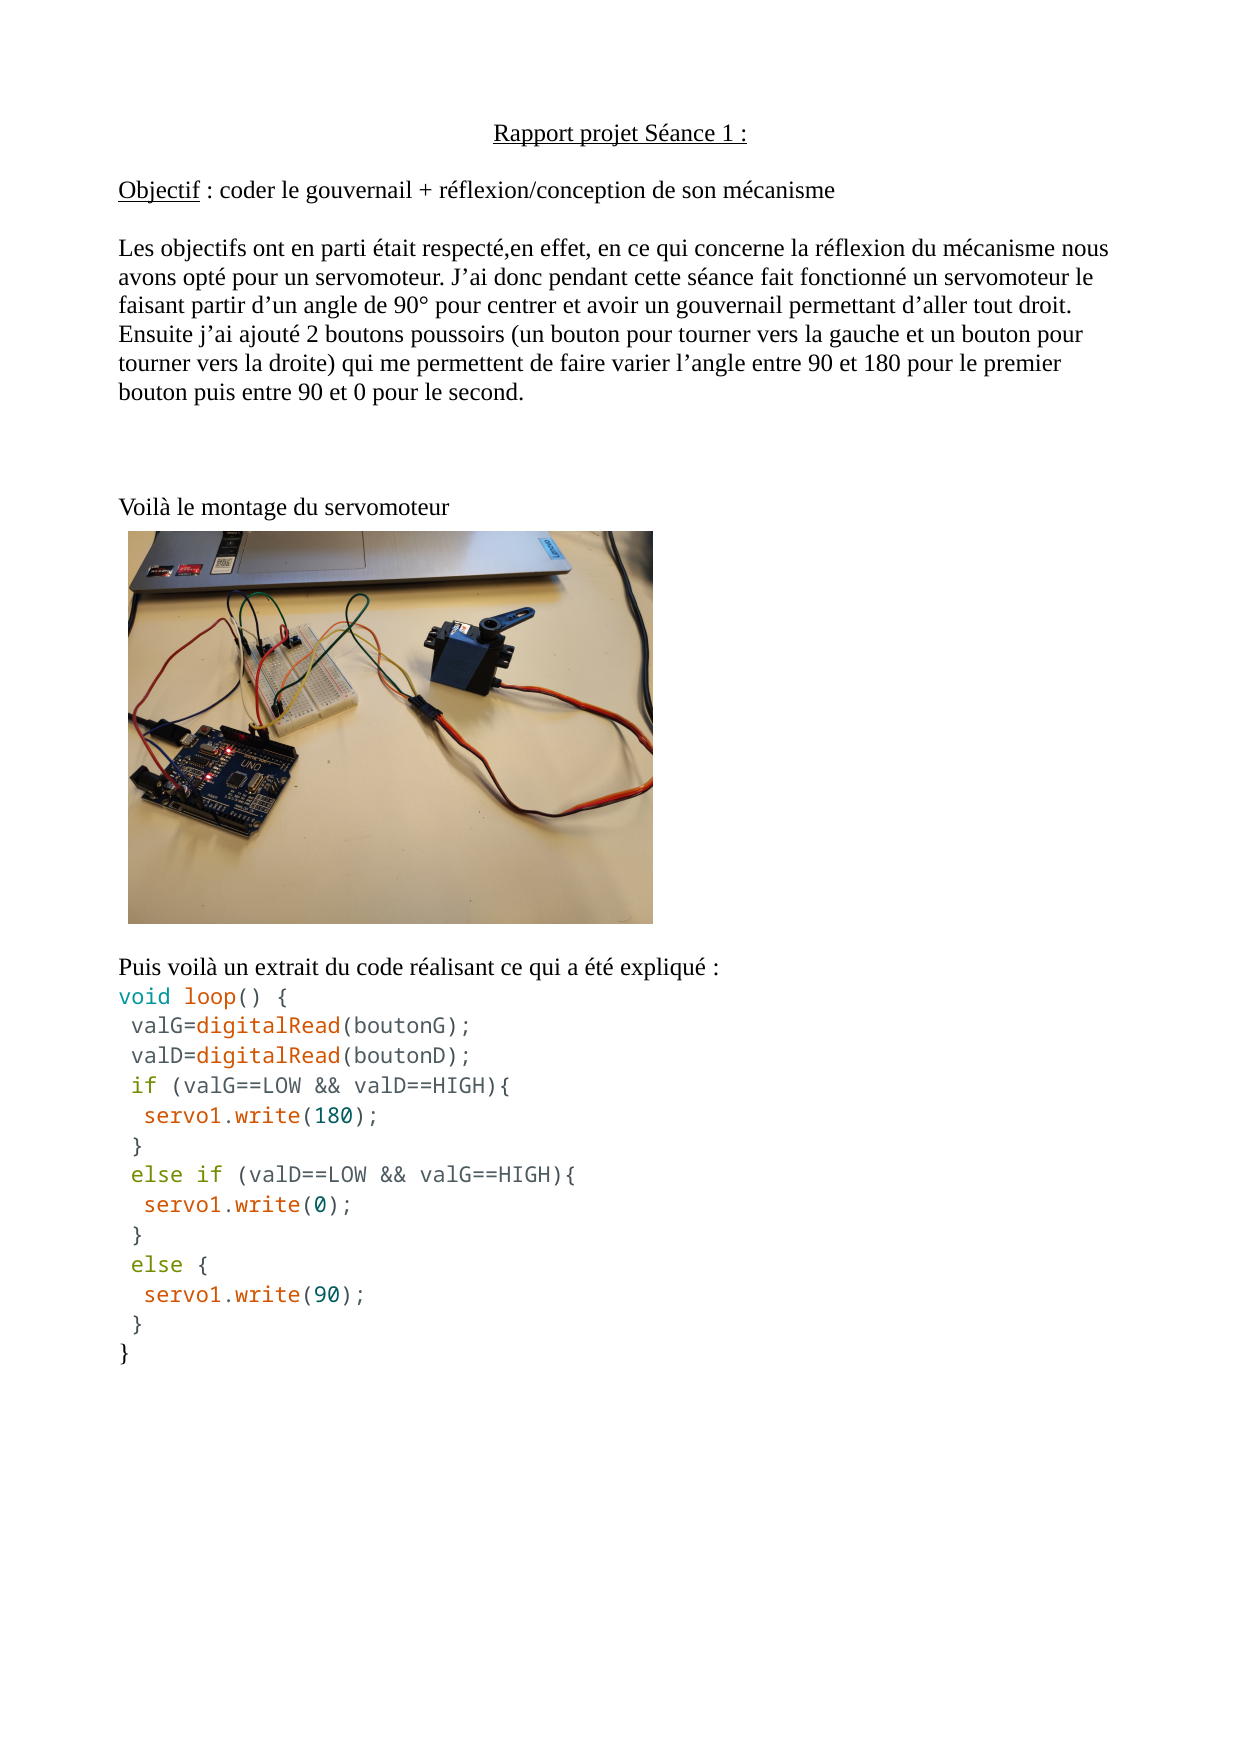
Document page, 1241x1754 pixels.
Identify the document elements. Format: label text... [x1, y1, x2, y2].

text } [118, 1219, 1122, 1249]
text Rapport projet Séance 1 : [118, 118, 1122, 147]
text servo1.write(180); [118, 1100, 1122, 1129]
text servo1.write(0); [118, 1189, 1122, 1219]
text } [118, 1308, 1122, 1338]
text } [118, 1129, 1122, 1159]
text } [118, 1338, 1122, 1367]
text Les objectifs ont en parti était respecté,en effet, en ce qui concerne la réflexion du mécanisme nous avons opté pour un servomoteur. J’ai donc pendant cette séance fait fonctionné un servomoteur le faisant partir d’un angle de 90° pour centrer et avoir un gouvernail permettant d’aller tout droit. Ensuite j’ai ajouté 2 boutons poussoirs (un bouton pour tourner vers la gauche et un bouton pour tourner vers la droite) qui me permettent de faire varier l’angle entre 90 et 180 pour le premier bouton puis entre 90 et 0 pour le second. [118, 233, 1122, 406]
text Puis voilà un extrait du code réalisant ce qui a été expliqué : [118, 952, 1122, 981]
text else if (valD==LOW && valG==HIGH){ [118, 1159, 1122, 1189]
text Objectif : coder le gouvernail + réflexion/conception de son mécanisme [118, 176, 1122, 204]
text valG=digitalRead(boutonG); [118, 1010, 1122, 1040]
text valD=digitalRead(boutonD); [118, 1040, 1122, 1070]
text void loop() { [118, 981, 1122, 1010]
text servo1.write(90); [118, 1278, 1122, 1308]
text if (valG==LOW && valD==HIGH){ [118, 1070, 1122, 1100]
text else { [118, 1249, 1122, 1278]
text Voilà le montage du servomoteur [118, 492, 1122, 521]
picture [128, 531, 653, 924]
